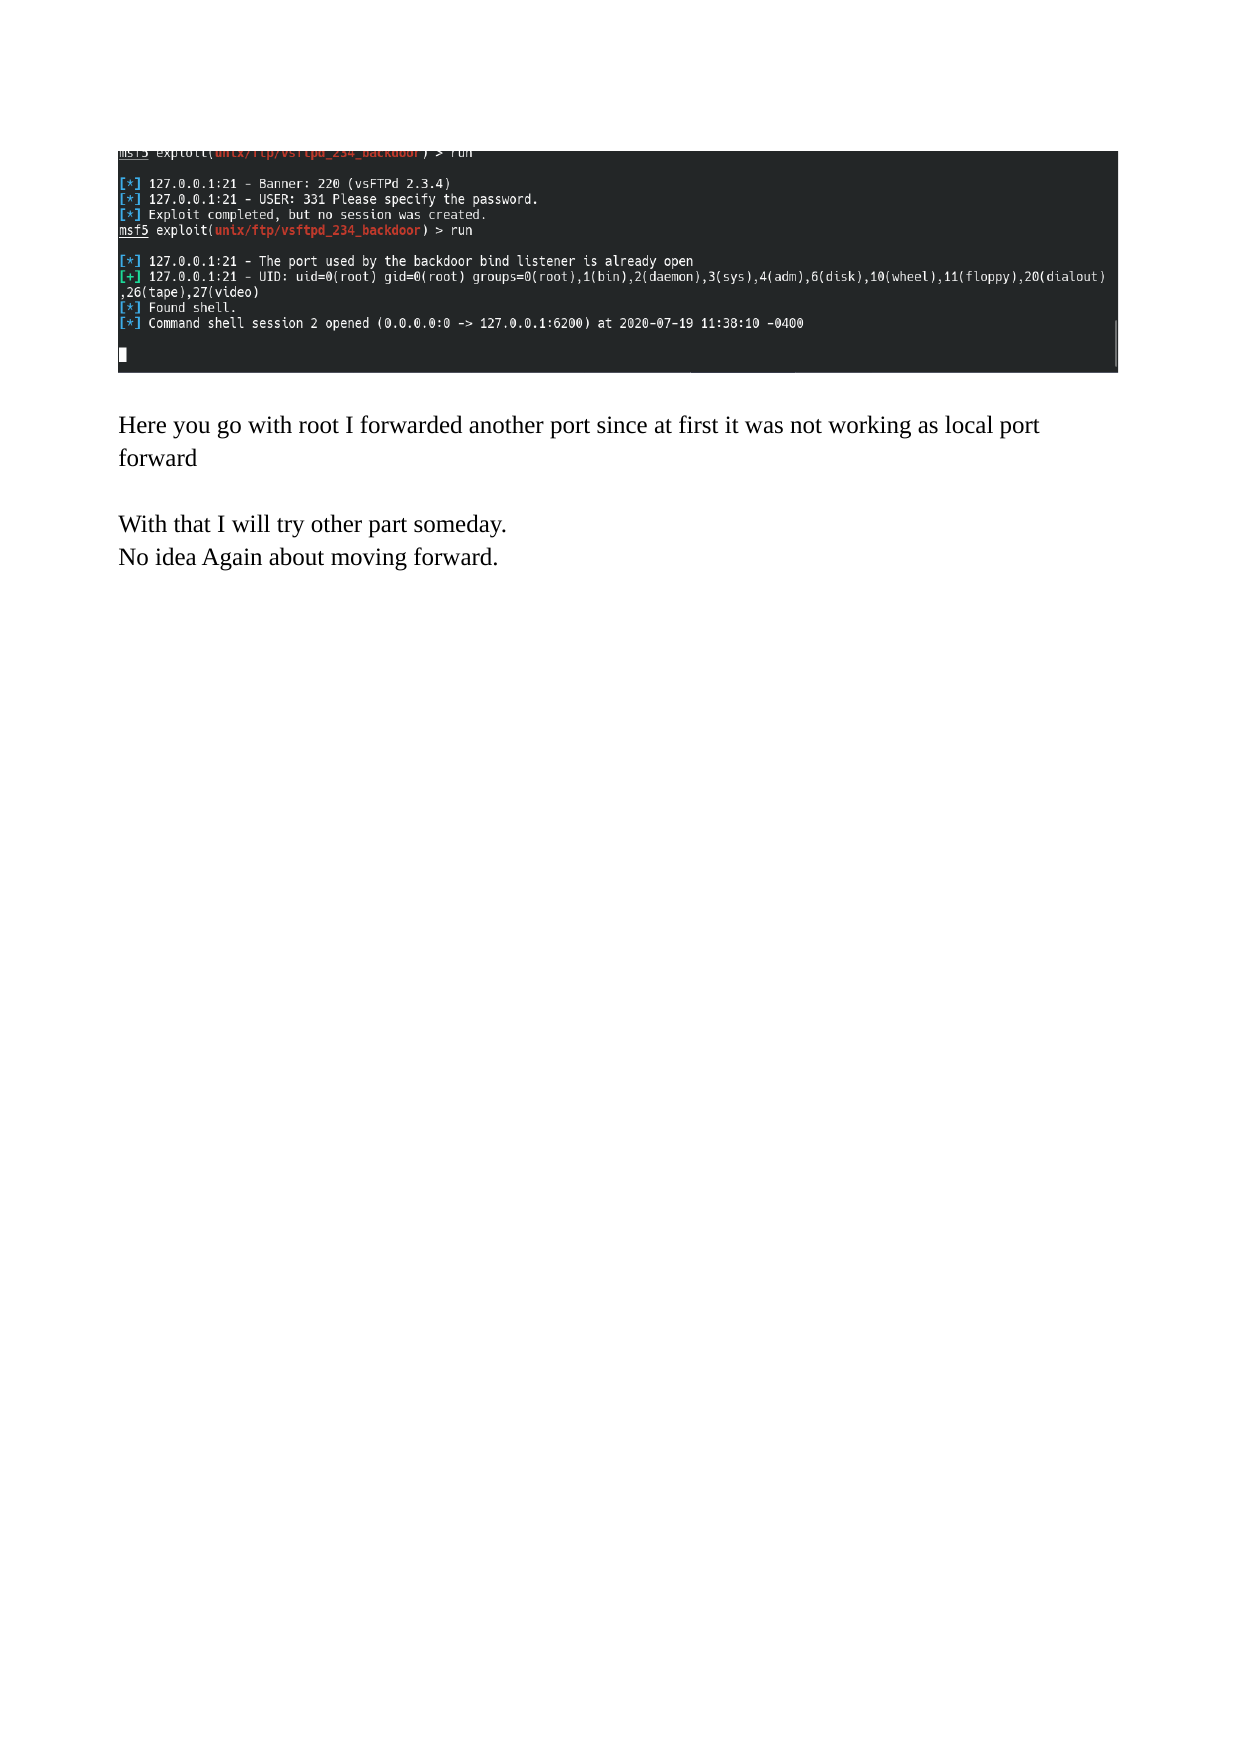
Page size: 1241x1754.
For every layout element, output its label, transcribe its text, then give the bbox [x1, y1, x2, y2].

text Here you go with root I forwarded another port since at first it was not working as local port forward [118, 410, 1122, 472]
text With that I will try other part someday. [118, 509, 1122, 538]
picture [118, 151, 1119, 373]
text No idea Again about moving forward. [118, 542, 1122, 571]
